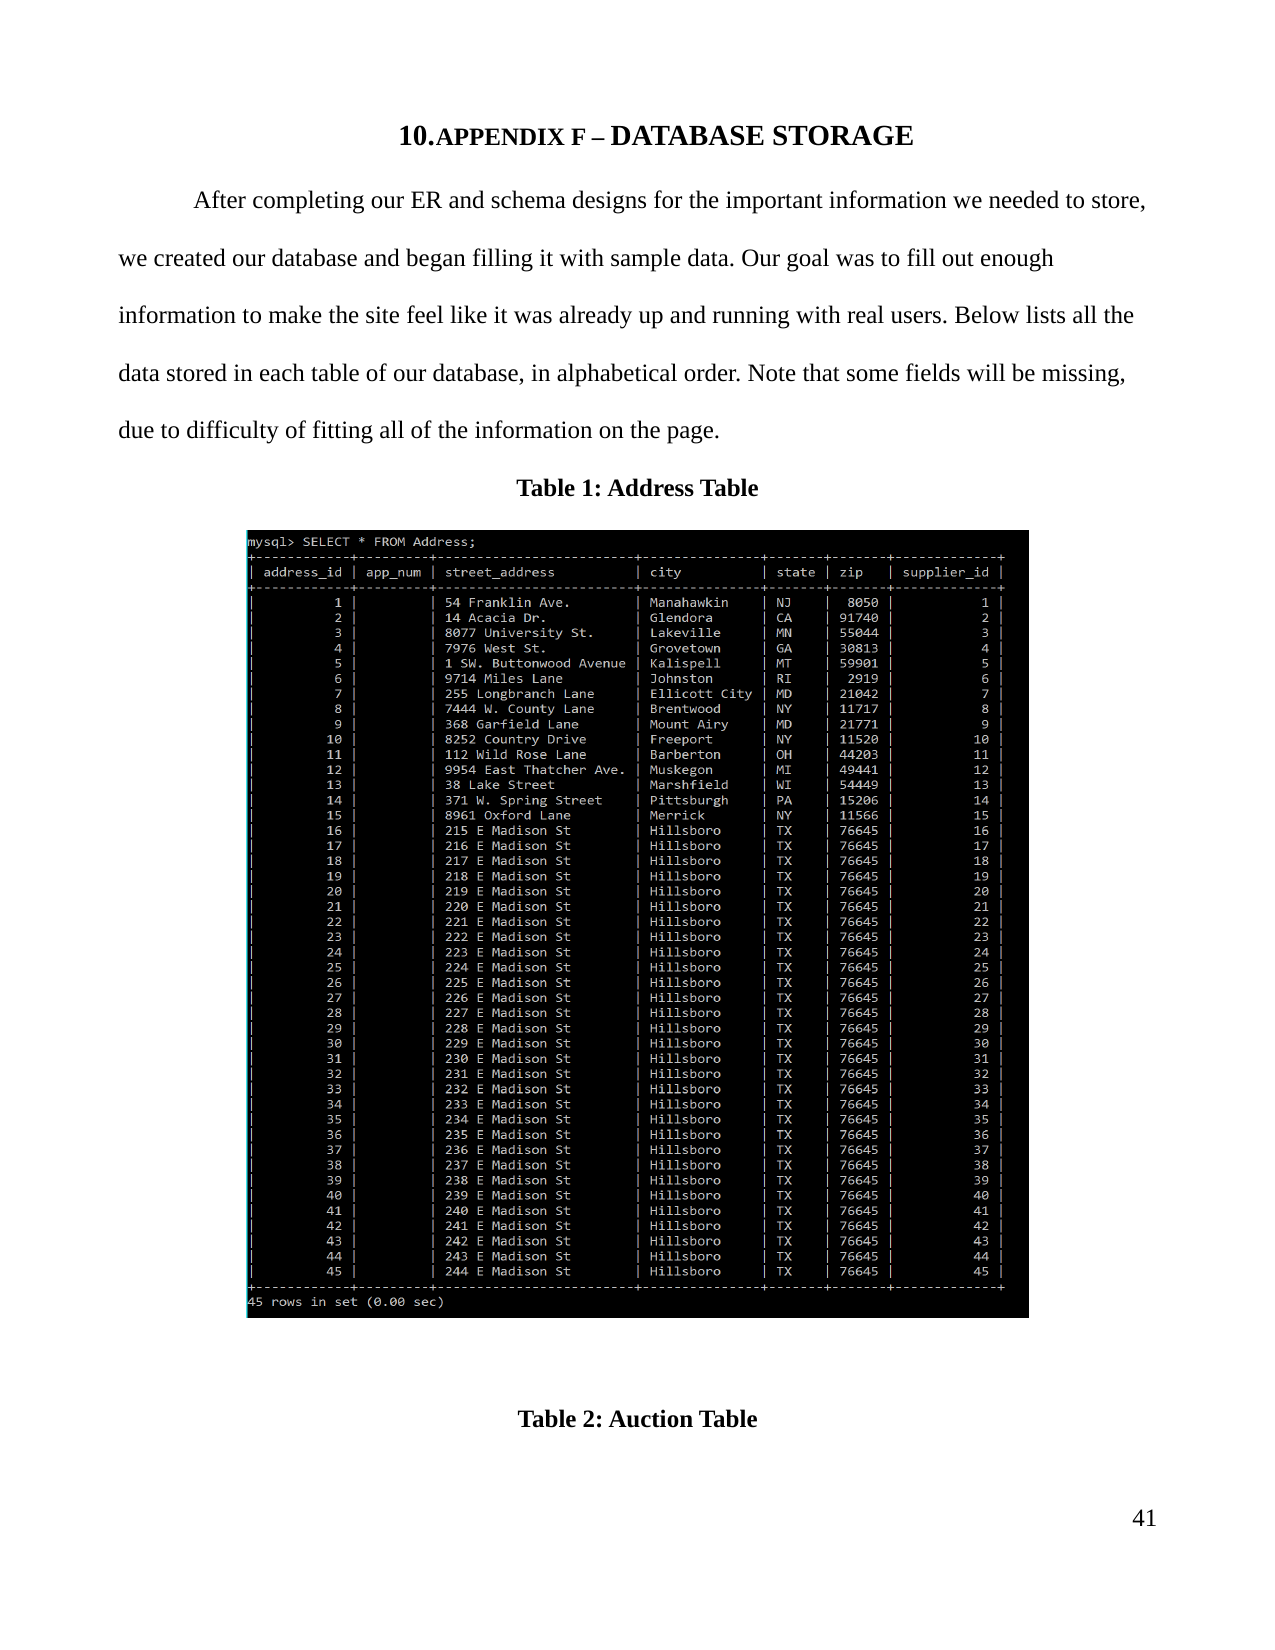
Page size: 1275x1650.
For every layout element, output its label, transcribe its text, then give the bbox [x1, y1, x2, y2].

text Table 1: Address Table [118, 473, 1157, 501]
text After completing our ER and schema designs for the important information we needed to store, we created our database and began filling it with sample data. Our goal was to fill out enough information to make the site feel like it was already up and running with real users. Below lists all the data stored in each table of our database, in alphabetical order. Note that some fields will be missing, due to difficulty of fitting all of the information on the page. [118, 185, 1157, 444]
subtitle APPENDIX F – DATABASE STORAGE [156, 118, 1157, 152]
text Table 2: Auction Table [118, 1404, 1157, 1433]
picture [246, 530, 1029, 1318]
